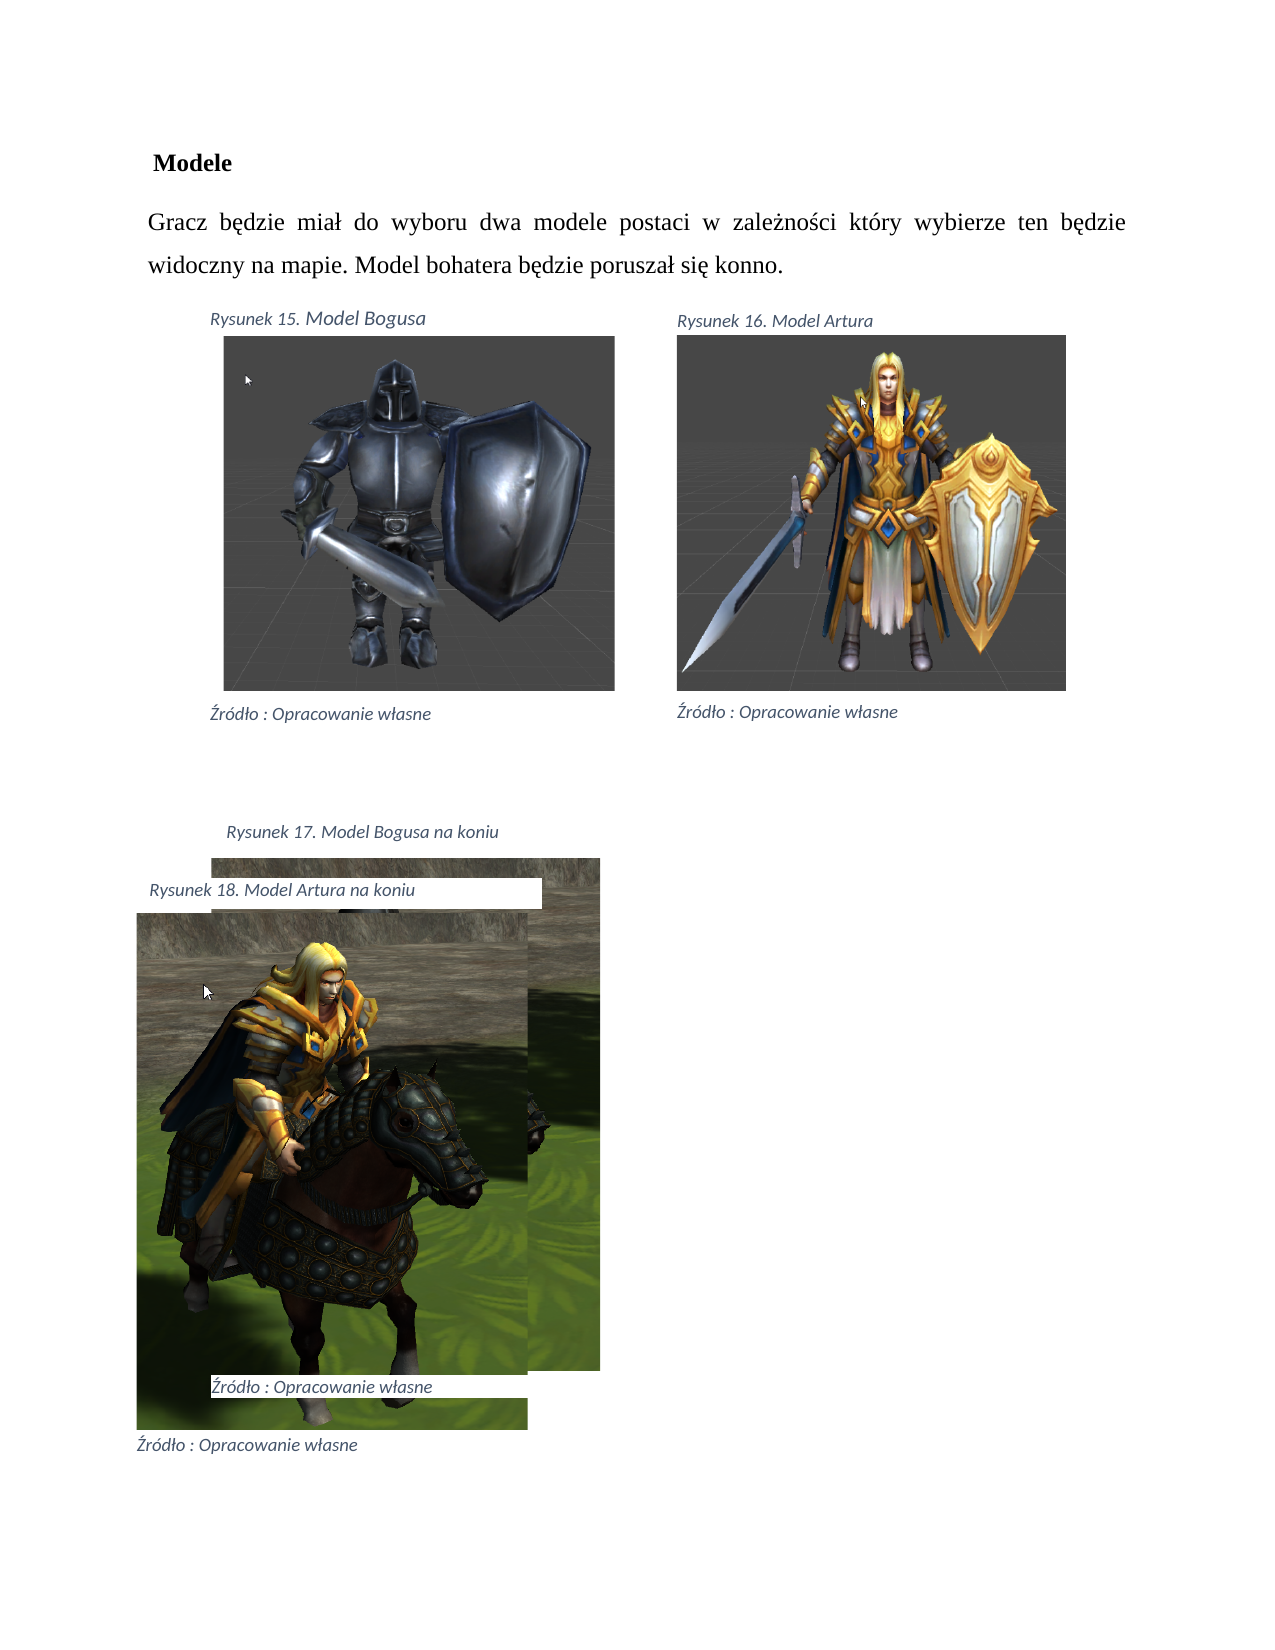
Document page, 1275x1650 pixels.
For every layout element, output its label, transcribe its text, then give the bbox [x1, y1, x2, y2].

text Rysunek 18. Model Artura na koniu [149, 878, 542, 901]
text Źródło : Opracowanie własne [137, 1434, 528, 1457]
text Modele [148, 148, 1127, 176]
text Rysunek 16. Model Artura [677, 309, 1066, 332]
text Źródło : Opracowanie własne [677, 700, 1066, 723]
text Rysunek 17. Model Bogusa na koniu [226, 821, 598, 843]
text Rysunek 15. Model Bogusa [210, 305, 600, 330]
text Gracz będzie miał do wyboru dwa modele postaci w zależności który wybierze ten będzie widoczny na mapie. Model bohatera będzie poruszał się konno. [148, 207, 1127, 279]
text Źródło : Opracowanie własne [210, 702, 600, 725]
text Źródło : Opracowanie własne [211, 1375, 600, 1398]
